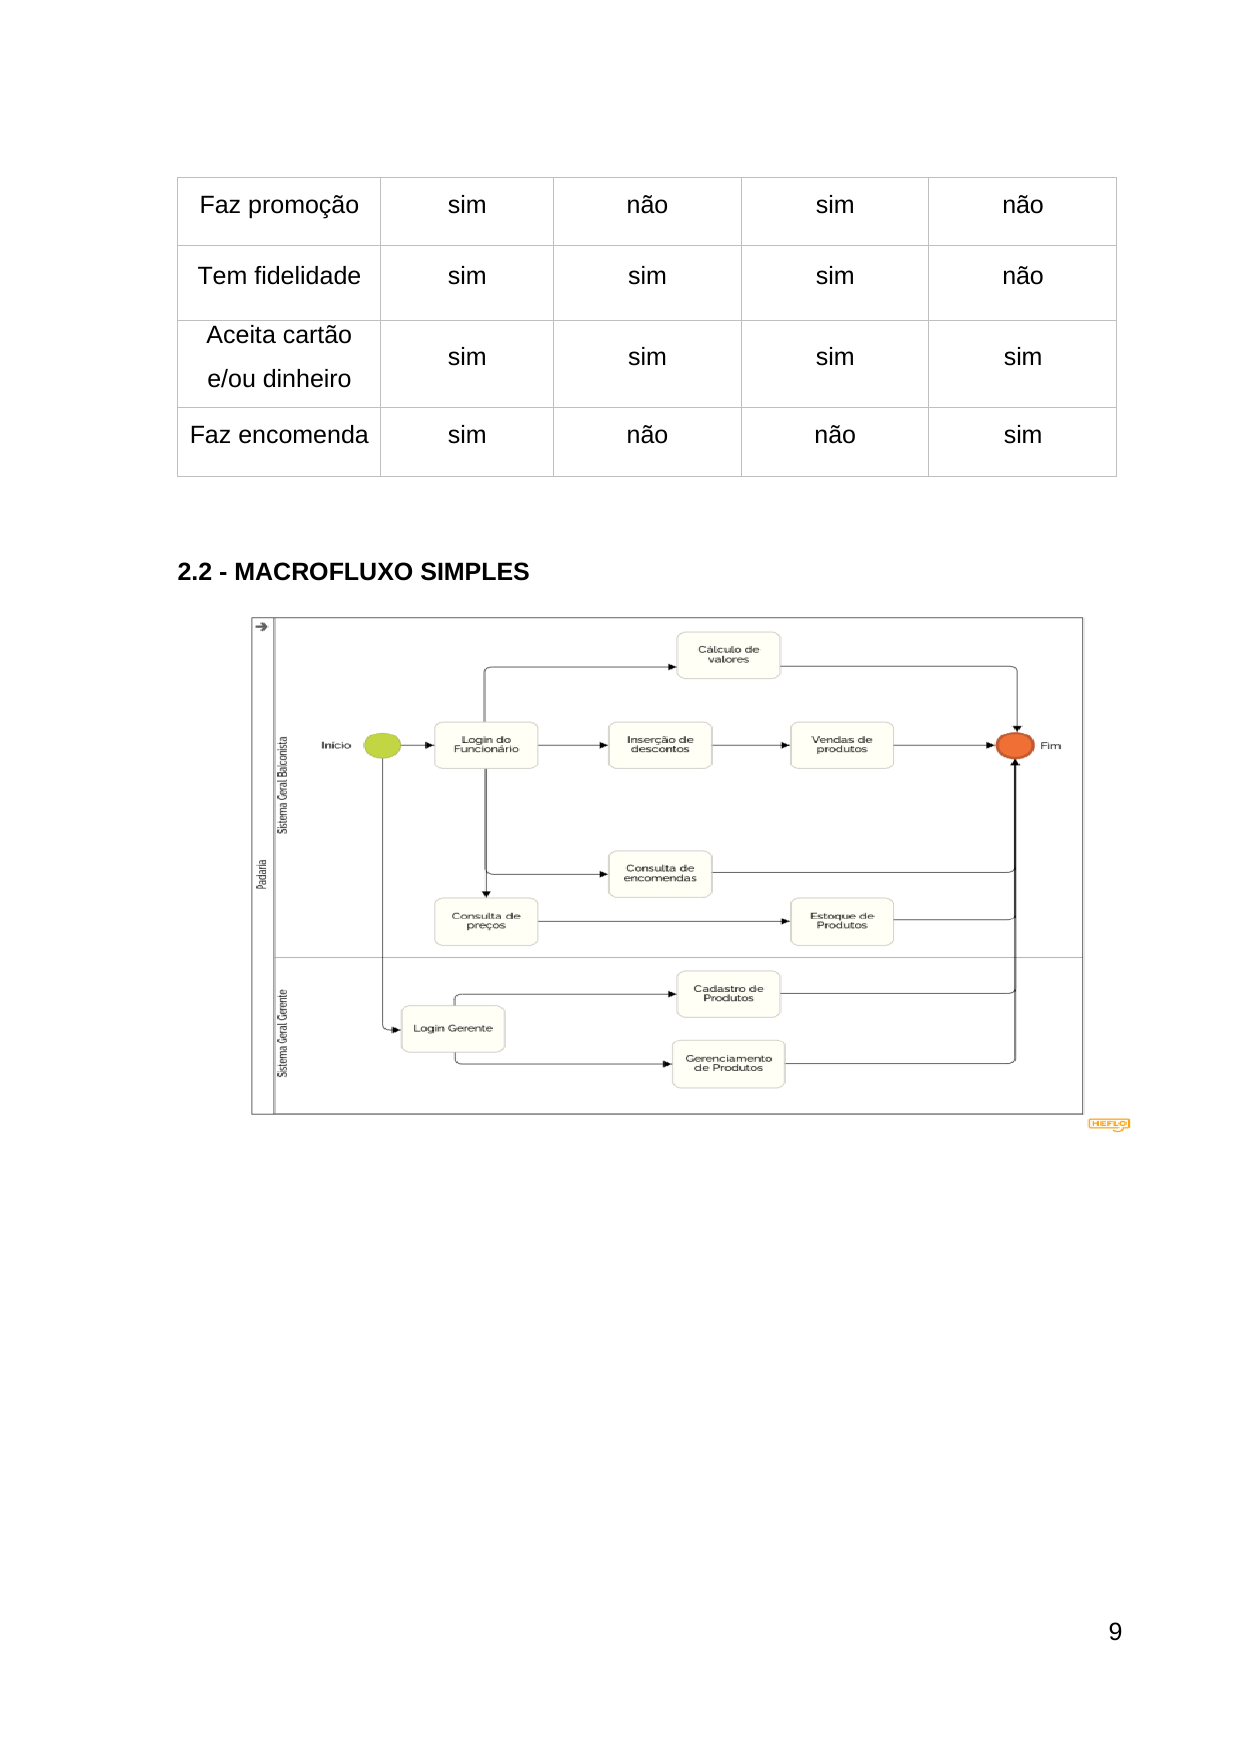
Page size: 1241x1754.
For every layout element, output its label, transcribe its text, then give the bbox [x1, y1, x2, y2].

table_cell sim [554, 246, 741, 319]
subtitle 2.2 - MACROFLUXO SIMPLES [177, 557, 1122, 586]
table_cell não [929, 178, 1116, 245]
table_cell não [929, 246, 1116, 319]
table_cell sim [381, 408, 553, 476]
table_cell não [554, 178, 741, 245]
table_cell Faz encomenda [178, 408, 380, 476]
table_cell não [554, 408, 741, 476]
table_cell Tem fidelidade [178, 246, 380, 319]
table_cell sim [742, 178, 928, 245]
table_cell Faz promoção [178, 178, 380, 245]
table_cell sim [742, 321, 928, 407]
table_cell sim [929, 408, 1116, 476]
table_cell sim [554, 321, 741, 407]
table_cell não [742, 408, 928, 476]
table_cell sim [381, 178, 553, 245]
picture [251, 612, 1133, 1133]
table_cell Aceita cartão e/ou dinheiro [178, 321, 380, 407]
table_cell sim [929, 321, 1116, 407]
table_cell sim [742, 246, 928, 319]
table_cell sim [381, 246, 553, 319]
table_cell sim [381, 321, 553, 407]
